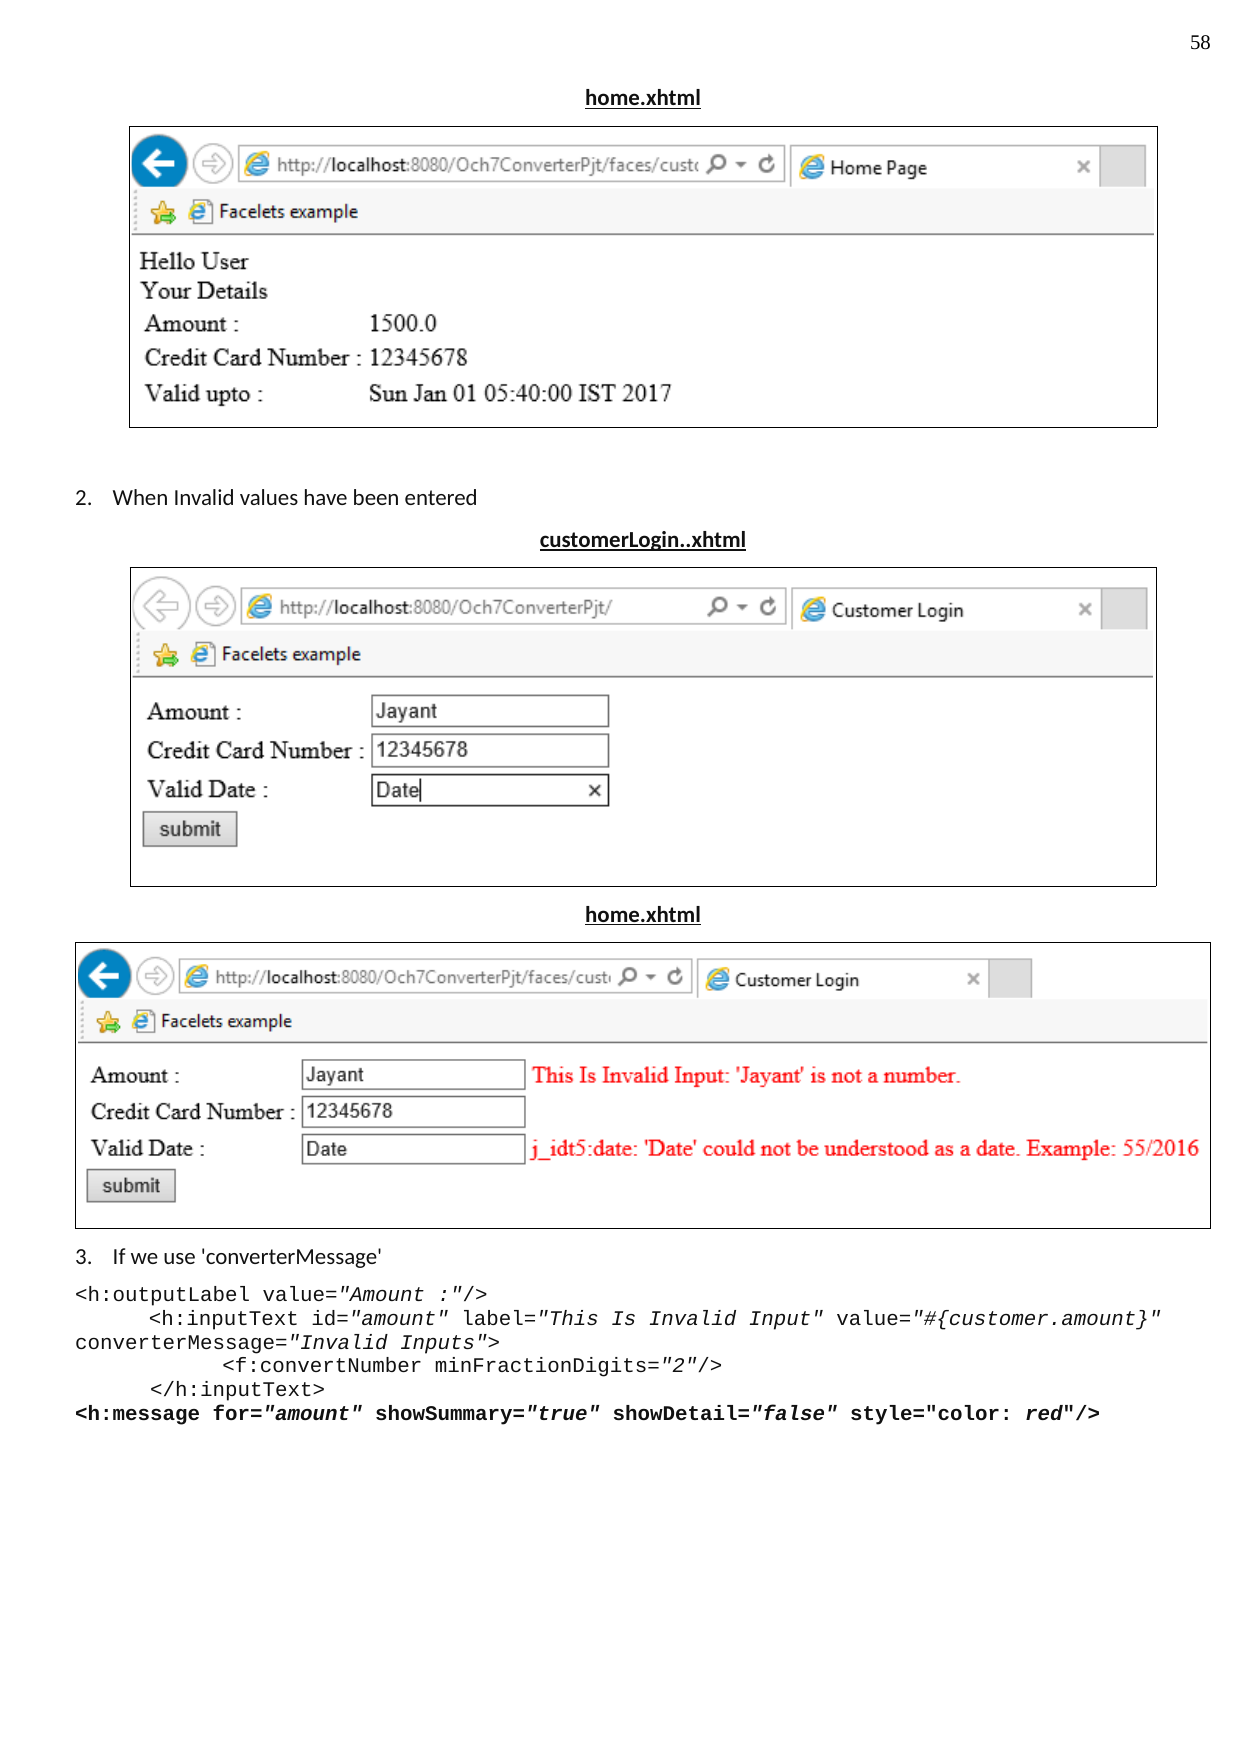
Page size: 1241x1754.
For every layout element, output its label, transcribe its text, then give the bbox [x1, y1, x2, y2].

text customerLogin..xhtml [75, 525, 1211, 553]
text <h:inputText id="amount" label="This Is Invalid Input" value="#{customer.amount}" converterMessage="Invalid Inputs"> [75, 1308, 1211, 1355]
text home.xhtml [75, 83, 1211, 112]
text 3. If we use 'converterMessage' [75, 1229, 1211, 1270]
text 2. When Invalid values have been entered [75, 483, 1211, 511]
text <h:outputLabel value="Amount :"/> [75, 1284, 1211, 1308]
text home.xhtml [75, 567, 1211, 928]
text </h:inputText> [75, 1379, 1211, 1403]
text <f:convertNumber minFractionDigits="2"/> [75, 1355, 1211, 1379]
text <h:message for="amount" showSummary="true" showDetail="false" style="color: red"/> [75, 1403, 1211, 1426]
